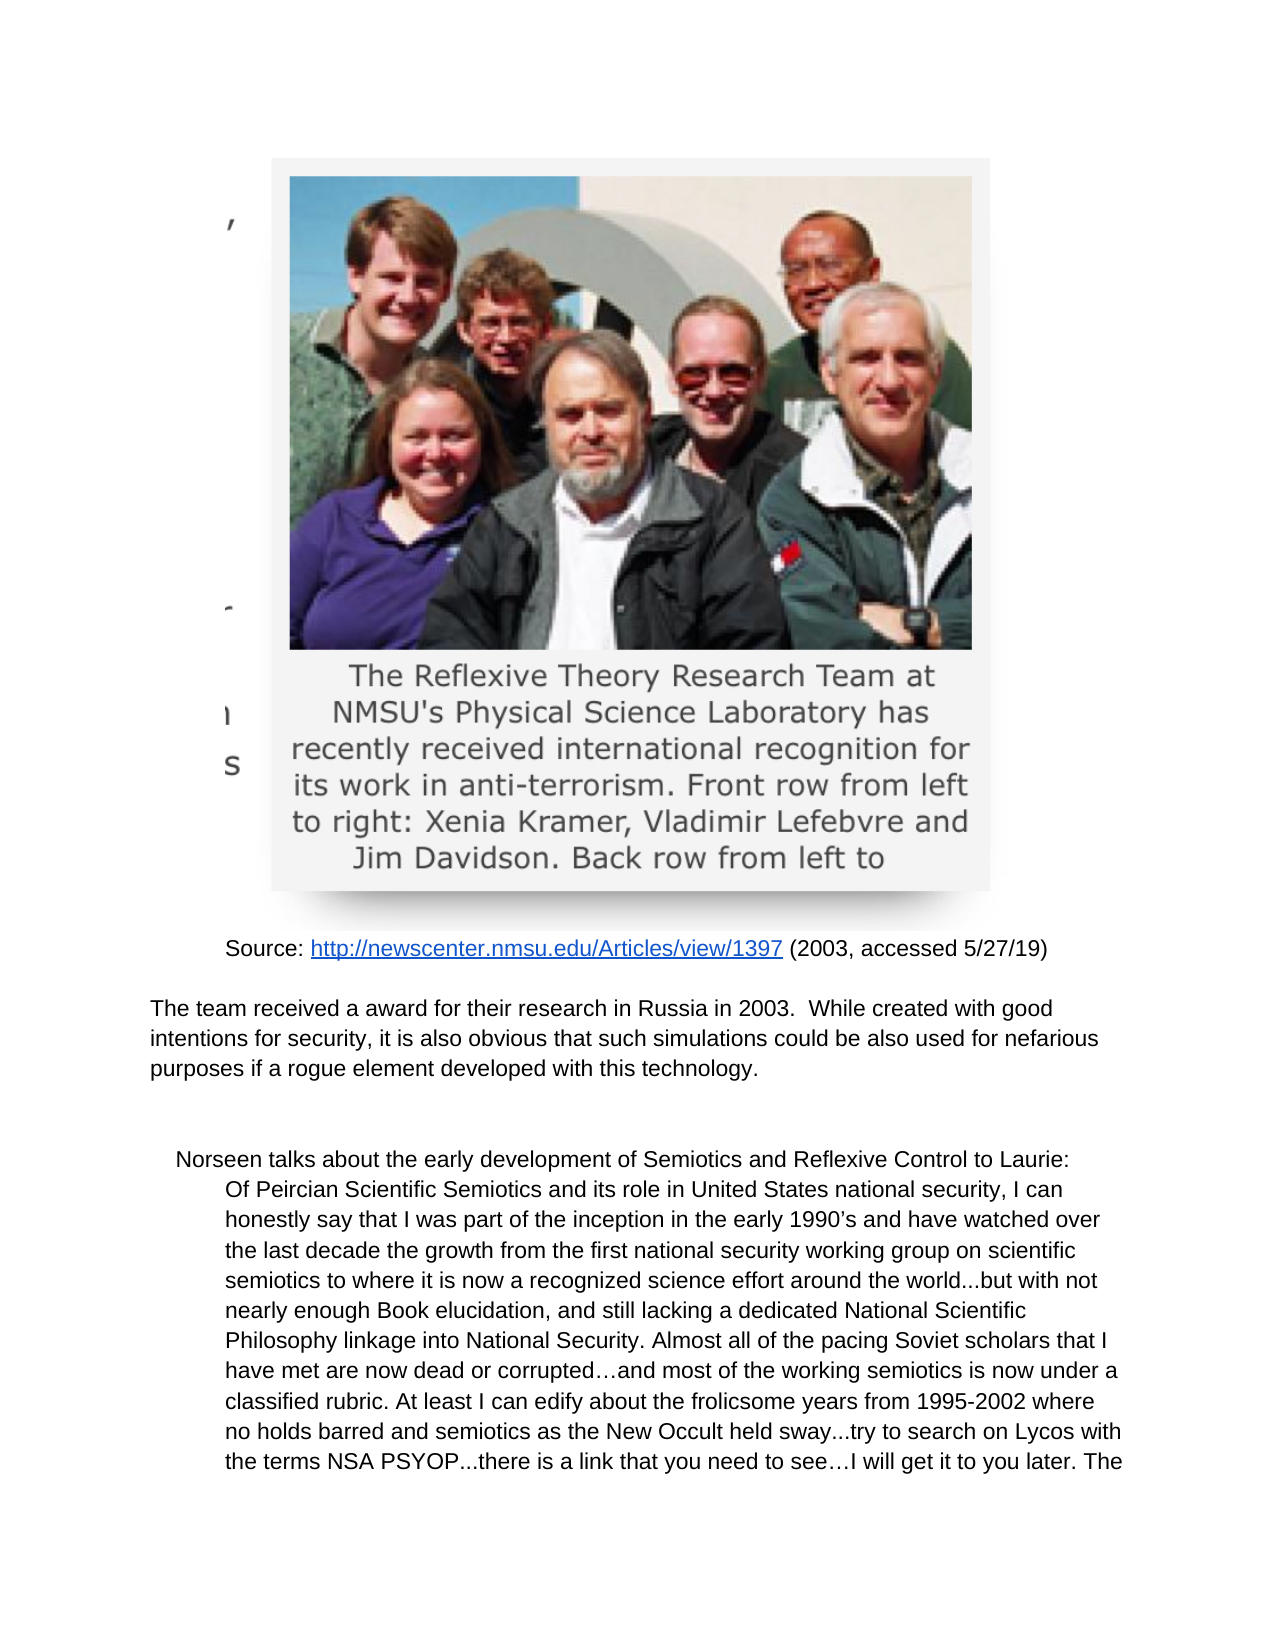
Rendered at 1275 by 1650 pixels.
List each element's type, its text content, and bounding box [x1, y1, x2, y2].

text Norseen talks about the early development of Semiotics and Reflexive Control to Laurie: [150, 1146, 1125, 1172]
text Of Peircian Scientific Semiotics and its role in United States national security, I can honestly say that I was part of the inception in the early 1990’s and have watched over the last decade the growth from the first national security working group on scientific semiotics to where it is now a recognized science effort around the world...but with not nearly enough Book elucidation, and still lacking a dedicated National Scientific Philosophy linkage into National Security. Almost all of the pacing Soviet scholars that I have met are now dead or corrupted…and most of the working semiotics is now under a classified rubric. At least I can edify about the frolicsome years from 1995-2002 where no holds barred and semiotics as the New Occult held sway...try to search on Lycos with the terms NSA PSYOP...there is a link that you need to see…I will get it to you later. The [225, 1176, 1125, 1474]
picture [225, 150, 1014, 931]
text Source: http://newscenter.nmsu.edu/Articles/view/1397 (2003, accessed 5/27/19) [225, 934, 1125, 961]
text The team received a award for their research in Russia in 2003. While created with good intentions for security, it is also obvious that such simulations could be also used for nefarious purposes if a rogue element developed with this technology. [150, 995, 1125, 1082]
